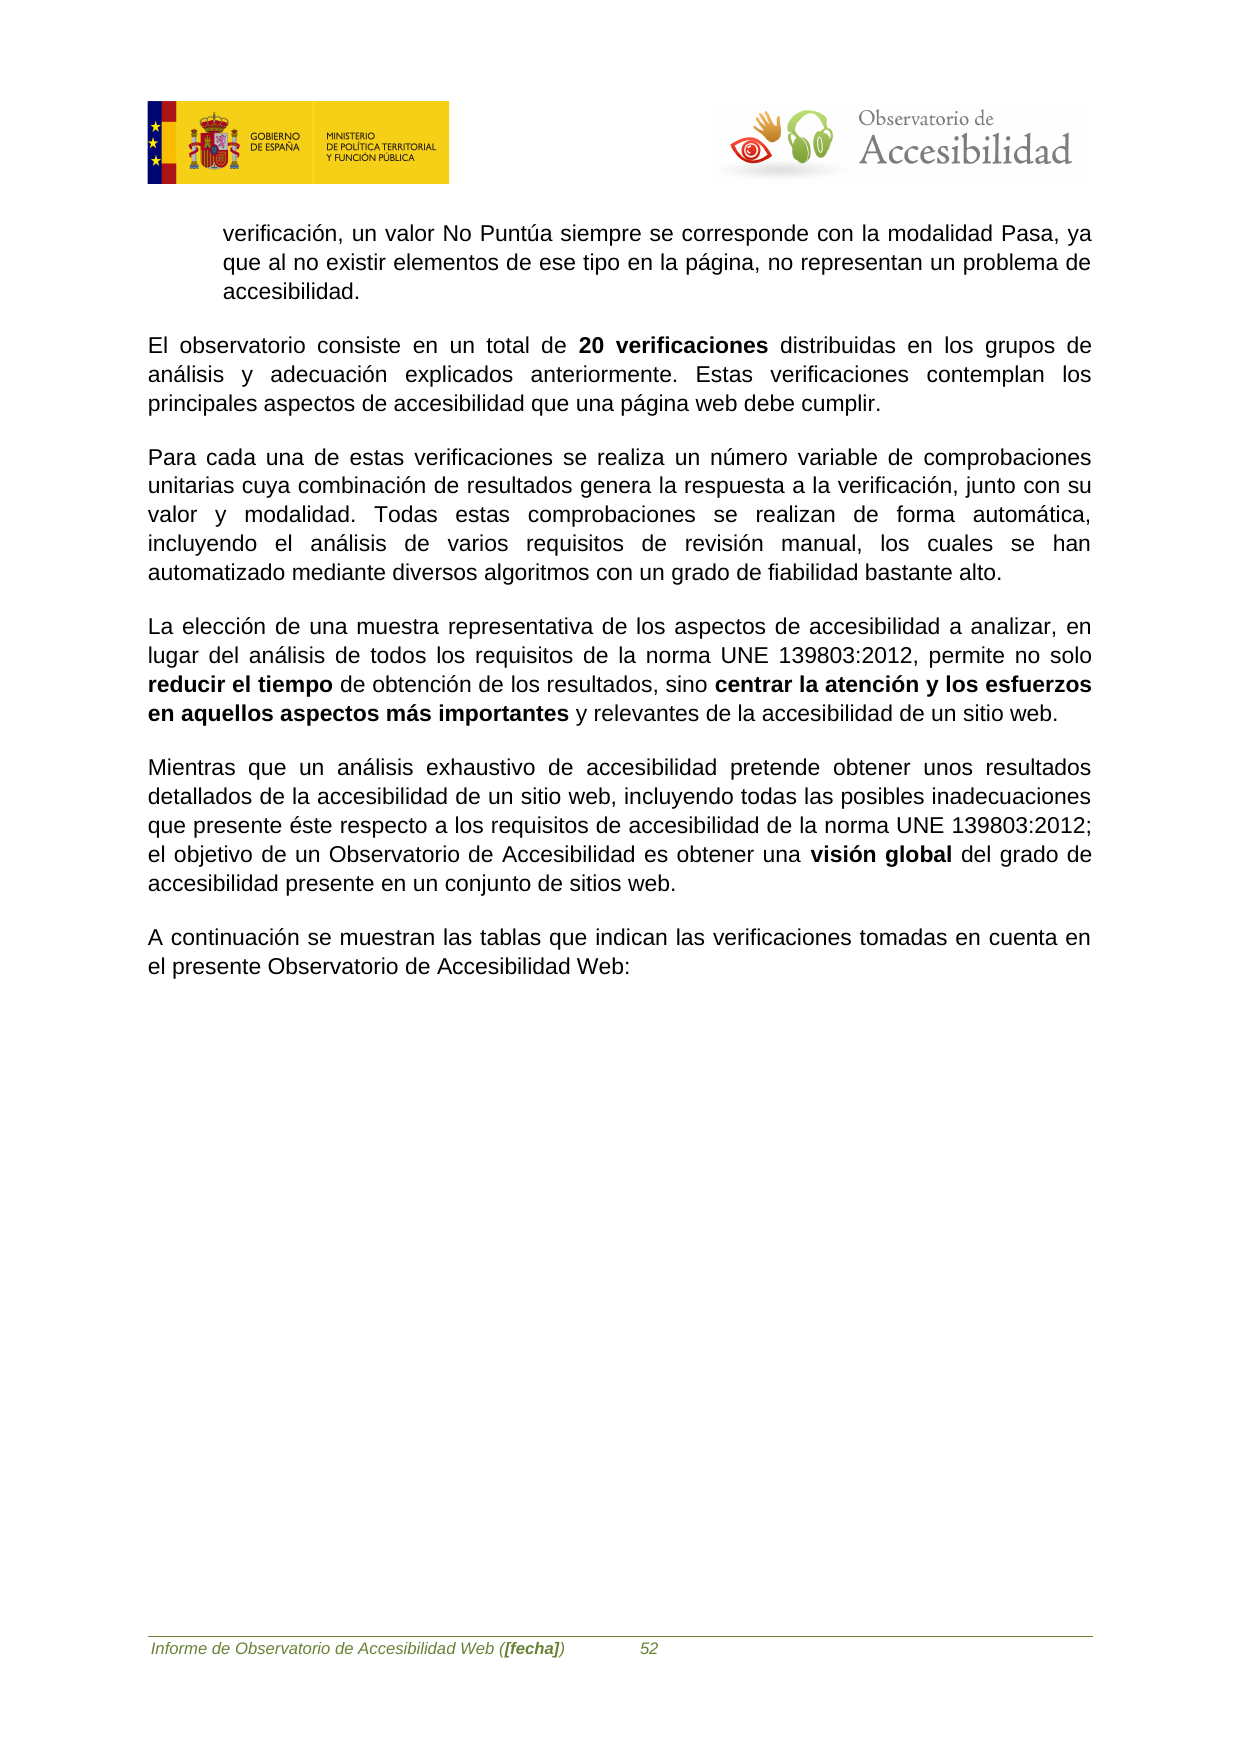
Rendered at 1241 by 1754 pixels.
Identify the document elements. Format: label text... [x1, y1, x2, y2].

text A continuación se muestran las tablas que indican las verificaciones tomadas en cuenta en el presente Observatorio de Accesibilidad Web: [148, 924, 1092, 979]
text El observatorio consiste en un total de 20 verificaciones distribuidas en los grupos de análisis y adecuación explicados anteriormente. Estas verificaciones contemplan los principales aspectos de accesibilidad que una página web debe cumplir. [148, 332, 1092, 416]
text Para cada una de estas verificaciones se realiza un número variable de comprobaciones unitarias cuya combinación de resultados genera la respuesta a la verificación, junto con su valor y modalidad. Todas estas comprobaciones se realizan de forma automática, incluyendo el análisis de varios requisitos de revisión manual, los cuales se han automatizado mediante diversos algoritmos con un grado de fiabilidad bastante alto. [148, 443, 1092, 586]
picture [147, 101, 450, 184]
picture [710, 101, 1086, 184]
text Mientras que un análisis exhaustivo de accesibilidad pretende obtener unos resultados detallados de la accesibilidad de un sitio web, incluyendo todas las posibles inadecuaciones que presente éste respecto a los requisitos de accesibilidad de la norma UNE 139803:2012; el objetivo de un Observatorio de Accesibilidad es obtener una visión global del grado de accesibilidad presente en un conjunto de sitios web. [148, 754, 1092, 896]
text La elección de una muestra representativa de los aspectos de accesibilidad a analizar, en lugar del análisis de todos los requisitos de la norma UNE 139803:2012, permite no solo reducir el tiempo de obtención de los resultados, sino centrar la atención y los esfuerzos en aquellos aspectos más importantes y relevantes de la accesibilidad de un sitio web. [148, 613, 1092, 726]
list verificación, un valor No Puntúa siempre se corresponde con la modalidad Pasa, ya que al no existir elementos de ese tipo en la página, no representan un problema de accesibilidad. [185, 220, 1092, 304]
